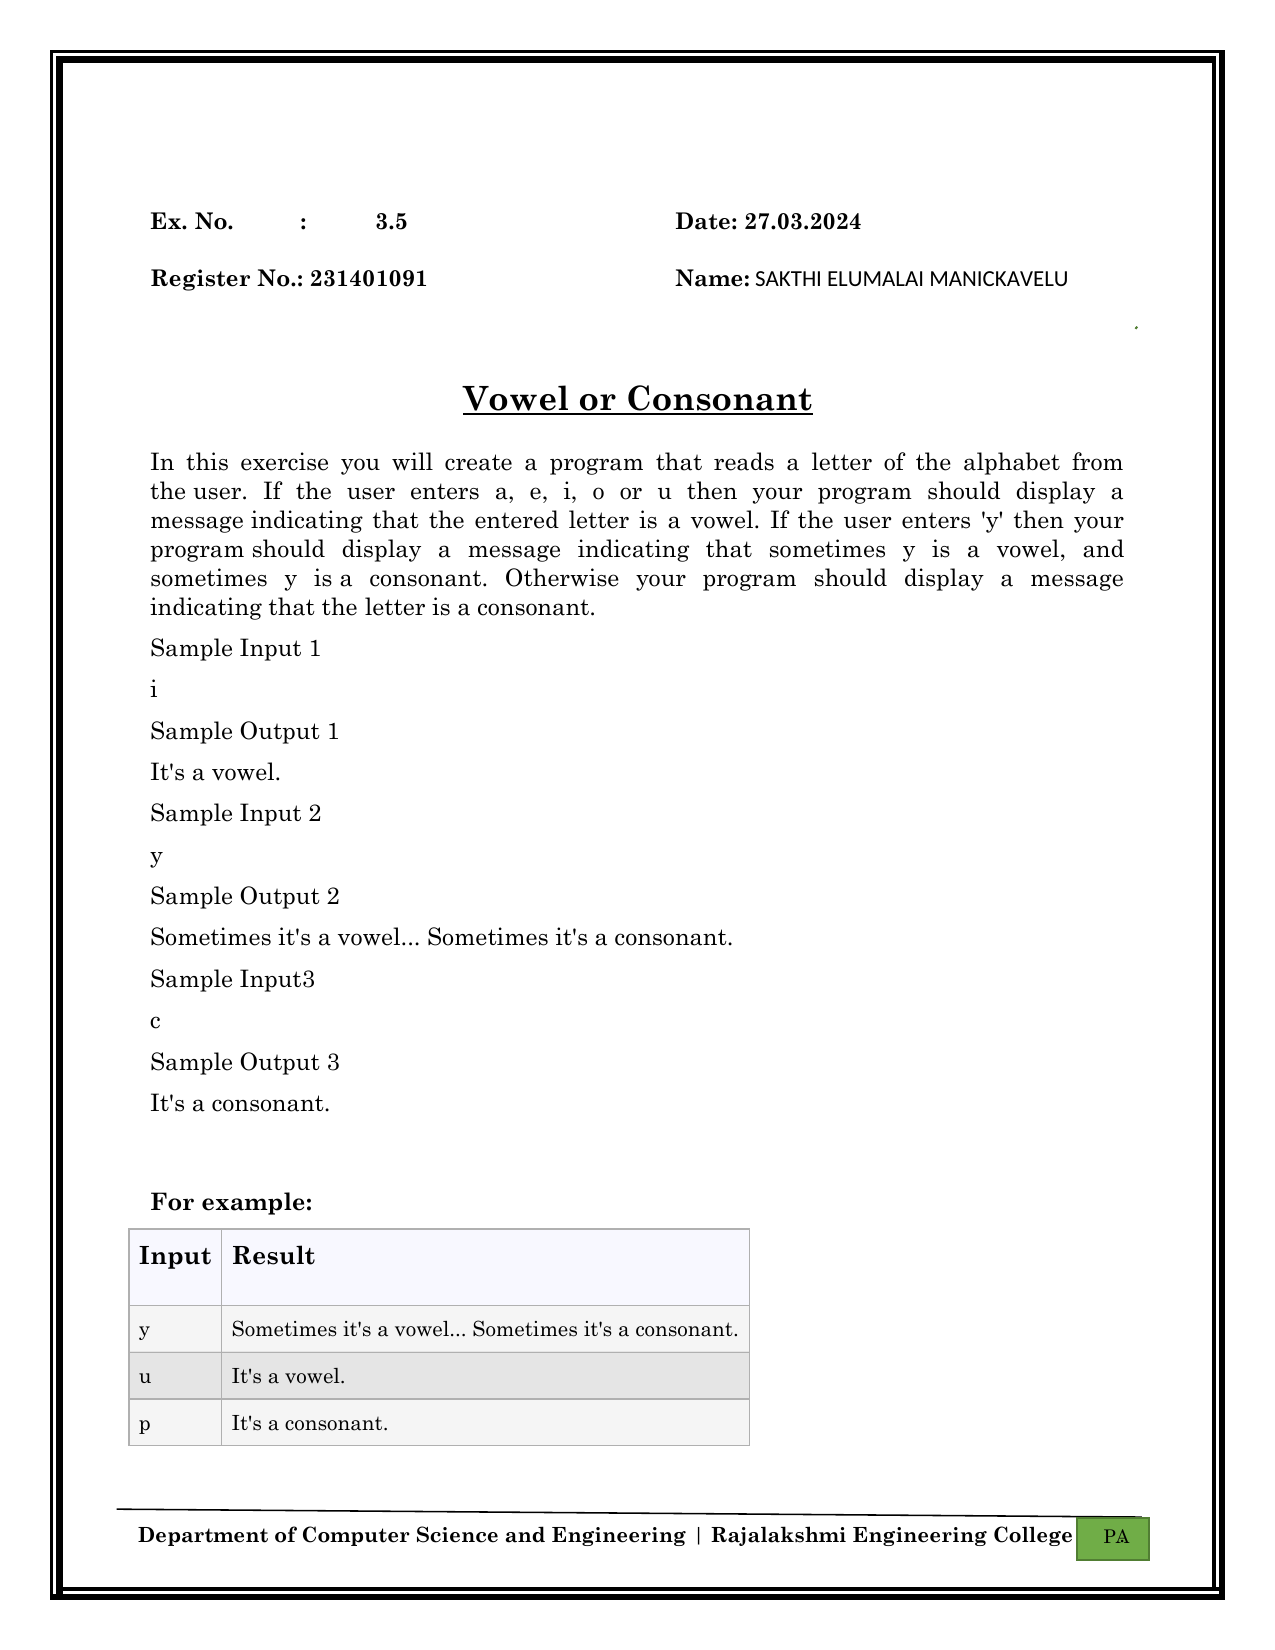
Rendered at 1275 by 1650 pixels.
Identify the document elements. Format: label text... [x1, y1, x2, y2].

text Register No.: 231401091 Name: SAKTHI ELUMALAI MANICKAVELU [150, 263, 1125, 292]
table_cell y [130, 1306, 221, 1351]
text Sample Output 3 [150, 1046, 1125, 1075]
table_header Result [222, 1230, 749, 1305]
text It's a consonant. [150, 1088, 1125, 1116]
text Sample Input 2 [150, 798, 1125, 827]
text Sample Input 1 [150, 633, 1125, 662]
text In this exercise you will create a program that reads a letter of the alphabet from the user. If the user enters a, e, i, o or u then your program should display a message indicating that the entered letter is a vowel. If the user enters 'y' then your program should display a message indicating that sometimes y is a vowel, and sometimes y is a consonant. Otherwise your program should display a message indicating that the letter is a consonant. [150, 447, 1125, 620]
text For example: [150, 1187, 1125, 1216]
text y [150, 839, 1125, 868]
table_header Input [130, 1230, 221, 1305]
text i [150, 674, 1125, 703]
table_cell Sometimes it's a vowel... Sometimes it's a consonant. [222, 1306, 749, 1351]
table_cell u [130, 1353, 221, 1398]
text Vowel or Consonant [150, 378, 1125, 418]
text c [150, 1005, 1125, 1034]
text Sample Input3 [150, 963, 1125, 992]
table_cell It's a consonant. [222, 1400, 749, 1445]
table_cell It's a vowel. [222, 1353, 749, 1398]
table_cell p [130, 1400, 221, 1445]
text It's a vowel. [150, 757, 1125, 786]
text Sample Output 2 [150, 881, 1125, 910]
text Ex. No. : 3.5 Date: 27.03.2024 [150, 207, 1125, 234]
text Sometimes it's a vowel... Sometimes it's a consonant. [150, 922, 1125, 951]
text Sample Output 1 [150, 715, 1125, 744]
